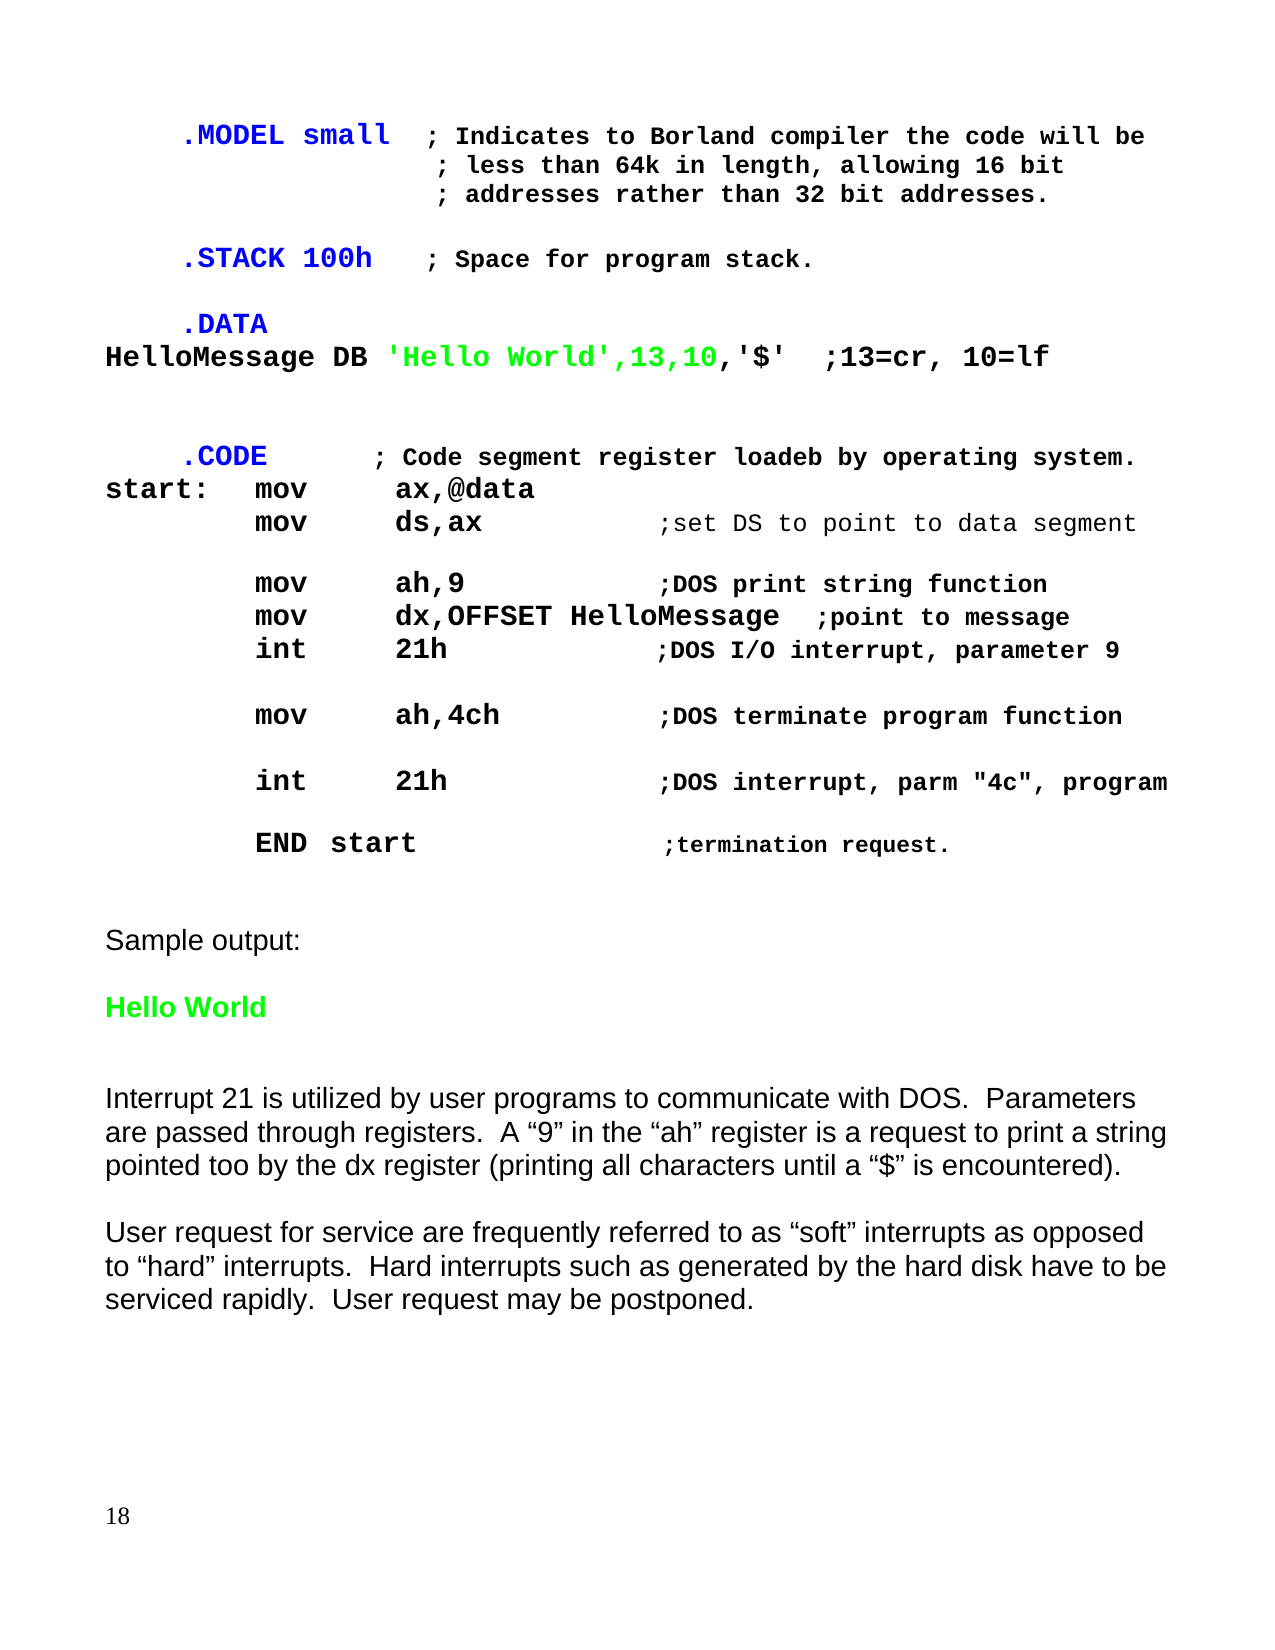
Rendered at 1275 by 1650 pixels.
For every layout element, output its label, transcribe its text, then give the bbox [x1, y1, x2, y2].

text Interrupt 21 is utilized by user programs to communicate with DOS. Parameters are passed through registers. A “9” in the “ah” register is a request to print a string pointed too by the dx register (printing all characters until a “$” is encountered). [105, 1081, 1170, 1182]
text mov ah,4ch ;DOS terminate program function [105, 700, 1170, 733]
text ; less than 64k in length, allowing 16 bit [105, 153, 1170, 181]
text ; addresses rather than 32 bit addresses. [105, 181, 1170, 210]
text start: mov ax,@data [105, 474, 1170, 507]
text .CODE ; Code segment register loadeb by operating system. [105, 441, 1170, 474]
text Sample output: [105, 923, 1170, 957]
text .DATA [105, 309, 1170, 342]
text mov dx,OFFSET HelloMessage ;point to message [105, 601, 1170, 634]
text END start ;termination request. [105, 828, 1170, 861]
text int 21h ;DOS I/O interrupt, parameter 9 [105, 634, 1170, 667]
text User request for service are frequently referred to as “soft” interrupts as opposed to “hard” interrupts. Hard interrupts such as generated by the hard disk have to be serviced rapidly. User request may be postponed. [105, 1215, 1170, 1316]
text HelloMessage DB 'Hello World',13,10,'$' ;13=cr, 10=lf [105, 342, 1170, 375]
text mov ds,ax ;set DS to point to data segment [105, 507, 1170, 540]
text .MODEL small ; Indicates to Borland compiler the code will be [105, 120, 1170, 153]
text mov ah,9 ;DOS print string function [105, 568, 1170, 601]
text Hello World [105, 990, 1170, 1024]
text int 21h ;DOS interrupt, parm "4c", program [105, 766, 1170, 799]
text .STACK 100h ; Space for program stack. [105, 243, 1170, 276]
